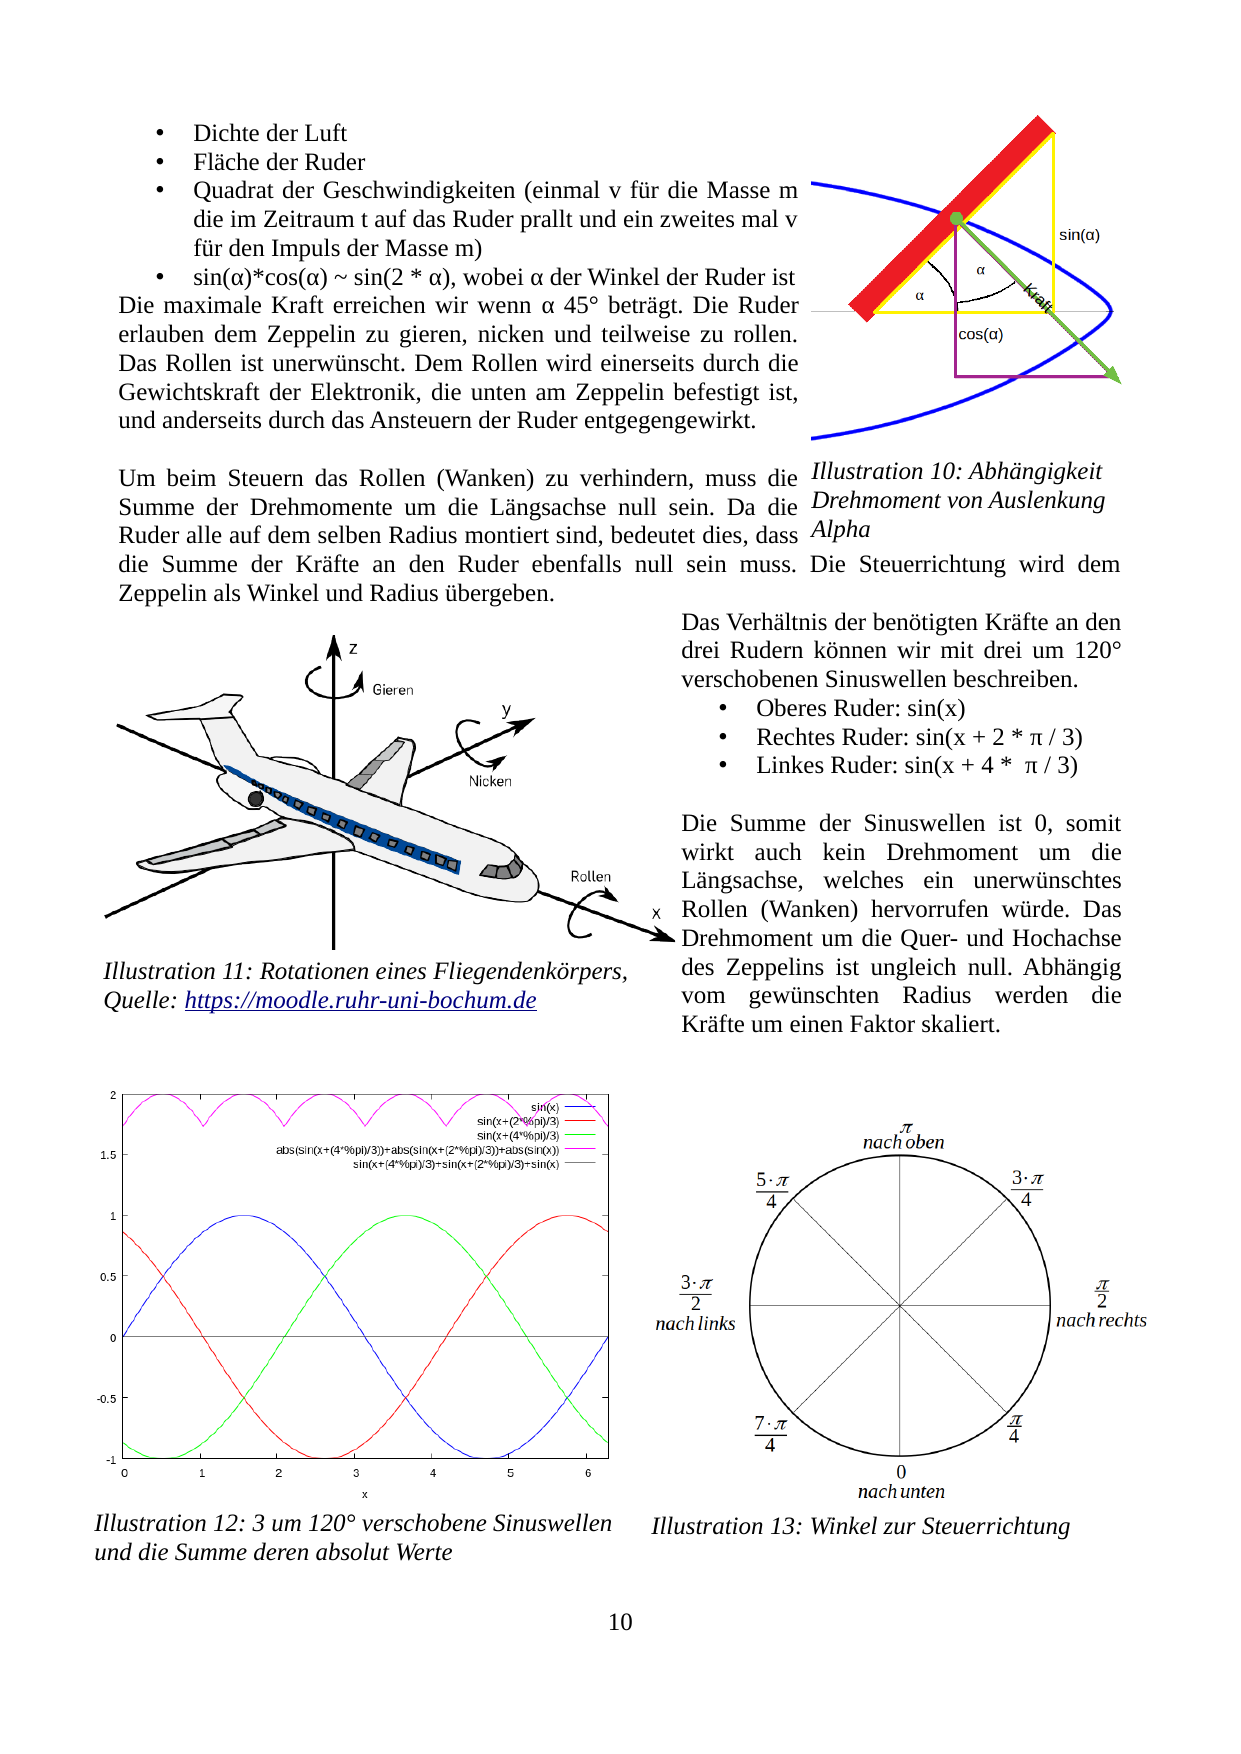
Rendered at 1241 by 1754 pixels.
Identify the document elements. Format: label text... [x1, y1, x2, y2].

text Illustration 12: 3 um 120° verschobene Sinuswellen und die Summe deren absolut Werte [94, 1503, 622, 1565]
list Rechtes Ruder: sin(x + 2 * π / 3) [675, 722, 1122, 751]
picture [651, 1117, 1152, 1506]
picture [811, 114, 1122, 457]
text Die Summe der Sinuswellen ist 0, somit wirkt auch kein Drehmoment um die Längsachse, welches ein unerwünschtes Rollen (Wanken) hervorrufen würde. Das Drehmoment um die Quer- und Hochachse des Zeppelins ist ungleich null. Abhängig vom gewünschten Radius werden die Kräfte um einen Faktor skaliert. [118, 808, 1122, 1038]
list Fläche der Ruder [156, 147, 811, 176]
list Oberes Ruder: sin(x) [675, 693, 1122, 722]
text Die maximale Kraft erreichen wir wenn α 45° beträgt. Die Ruder erlauben dem Zeppelin zu gieren, nicken und teilweise zu rollen. Das Rollen ist unerwünscht. Dem Rollen wird einerseits durch die Gewichtskraft der Elektronik, die unten am Zeppelin befestigt ist, und anderseits durch das Ansteuern der Ruder entgegengewirkt. [118, 291, 811, 434]
list Linkes Ruder: sin(x + 4 * π / 3) [675, 751, 1122, 779]
picture [103, 635, 675, 951]
list Dichte der Luft [156, 118, 811, 147]
list Illustration 10: Abhängigkeit Drehmoment von Auslenkung Alpha [811, 457, 1122, 543]
text Das Verhältnis der benötigten Kräfte an den drei Rudern können wir mit drei um 120° verschobenen Sinuswellen beschreiben. [118, 607, 1122, 693]
text [103, 622, 675, 635]
list sin(α)*cos(α) ~ sin(2 * α), wobei α der Winkel der Ruder ist [156, 262, 811, 291]
text Um beim Steuern das Rollen (Wanken) zu verhindern, muss die Summe der Drehmomente um die Längsachse null sein. Da die Ruder alle auf dem selben Radius montiert sind, bedeutet dies, dass die Summe der Kräfte an den Ruder ebenfalls null sein muss. Die Steuerrichtung wird dem Zeppelin als Winkel und Radius übergeben. [118, 463, 1122, 607]
picture [94, 1079, 622, 1503]
text Illustration 11: Rotationen eines Fliegendenkörpers, Quelle: https://moodle.ruhr-uni-bochum.de [103, 951, 675, 1013]
list Quadrat der Geschwindigkeiten (einmal v für die Masse m die im Zeitraum t auf das Ruder prallt und ein zweites mal v für den Impuls der Masse m) [156, 176, 811, 262]
text Illustration 13: Winkel zur Steuerrichtung [651, 1506, 1152, 1539]
